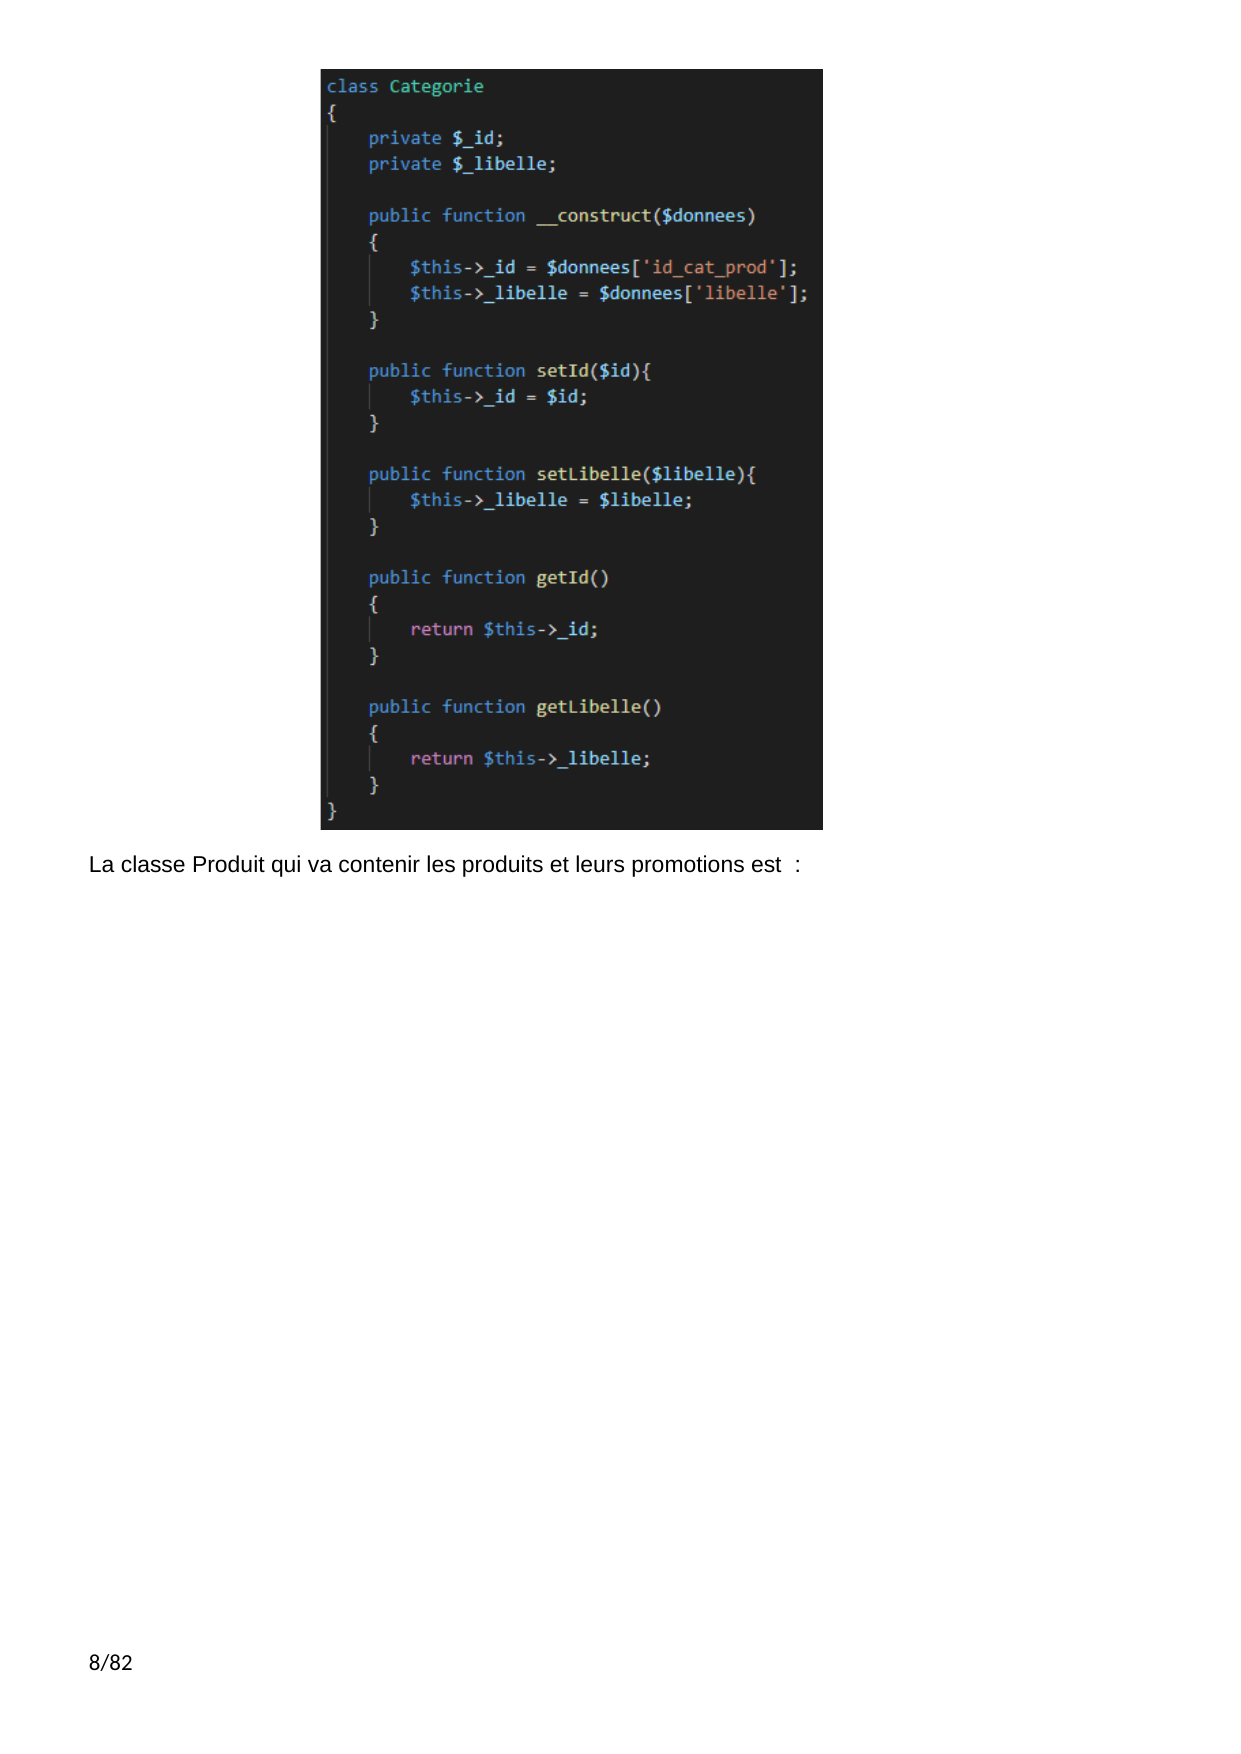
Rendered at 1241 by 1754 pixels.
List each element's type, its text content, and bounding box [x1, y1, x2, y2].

text La classe Produit qui va contenir les produits et leurs promotions est : [89, 708, 1092, 877]
picture [320, 69, 823, 830]
